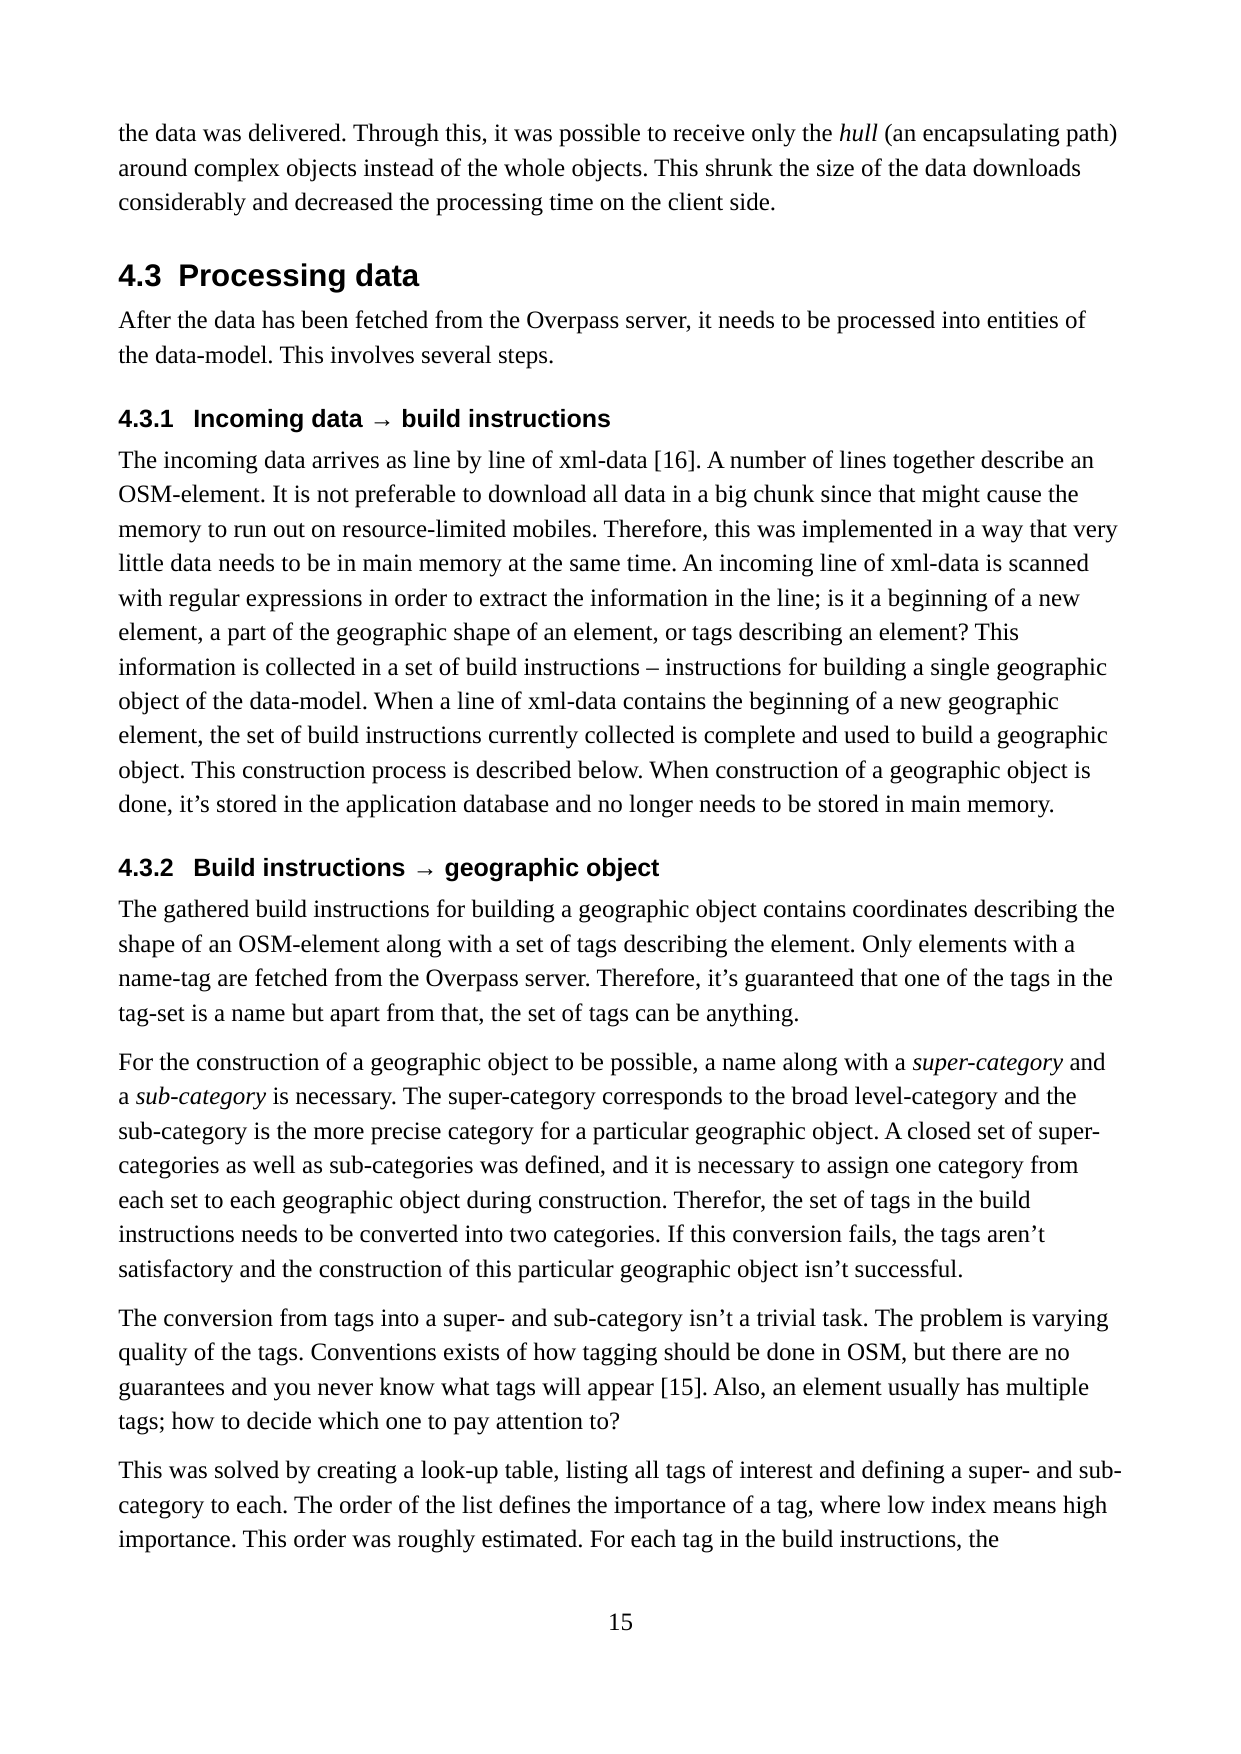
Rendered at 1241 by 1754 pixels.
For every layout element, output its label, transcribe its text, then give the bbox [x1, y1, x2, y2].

text This was solved by creating a look-up table, listing all tags of interest and defining a super- and sub-category to each. The order of the list defines the importance of a tag, where low index means high importance. This order was roughly estimated. For each tag in the build instructions, the [118, 1455, 1122, 1553]
subtitle Incoming data → build instructions [118, 403, 1122, 432]
text After the data has been fetched from the Overpass server, it needs to be processed into entities of the data-model. This involves several steps. [118, 305, 1122, 369]
text For the construction of a geographic object to be possible, a name along with a super-category and a sub-category is necessary. The super-category corresponds to the broad level-category and the sub-category is the more precise category for a particular geographic object. A closed set of super-categories as well as sub-categories was defined, and it is necessary to assign one category from each set to each geographic object during construction. Therefor, the set of tags in the build instructions needs to be converted into two categories. If this conversion fails, the tags aren’t satisfactory and the construction of this particular geographic object isn’t successful. [118, 1047, 1122, 1283]
subtitle Build instructions → geographic object [118, 853, 1122, 882]
subtitle Processing data [118, 257, 1122, 293]
text The gathered build instructions for building a geographic object contains coordinates describing the shape of an OSM-element along with a set of tags describing the element. Only elements with a name-tag are fetched from the Overpass server. Therefore, it’s guaranteed that one of the tags in the tag-set is a name but apart from that, the set of tags can be anything. [118, 894, 1122, 1027]
text the data was delivered. Through this, it was possible to receive only the hull (an encapsulating path) around complex objects instead of the whole objects. This shrunk the size of the data downloads considerably and decreased the processing time on the client side. [118, 118, 1122, 216]
text The incoming data arrives as line by line of xml-data [16]. A number of lines together describe an OSM-element. It is not preferable to download all data in a big chunk since that might cause the memory to run out on resource-limited mobiles. Therefore, this was implemented in a way that very little data needs to be in main memory at the same time. An incoming line of xml-data is scanned with regular expressions in order to extract the information in the line; is it a beginning of a new element, a part of the geographic shape of an element, or tags describing an element? This information is collected in a set of build instructions – instructions for building a single geographic object of the data-model. When a line of xml-data contains the beginning of a new geographic element, the set of build instructions currently collected is complete and used to build a geographic object. This construction process is described below. When construction of a geographic object is done, it’s stored in the application database and no longer needs to be stored in main memory. [118, 445, 1122, 818]
text The conversion from tags into a super- and sub-category isn’t a trivial task. The problem is varying quality of the tags. Conventions exists of how tagging should be done in OSM, but there are no guarantees and you never know what tags will appear [15]. Also, an element usually has multiple tags; how to decide which one to pay attention to? [118, 1303, 1122, 1435]
